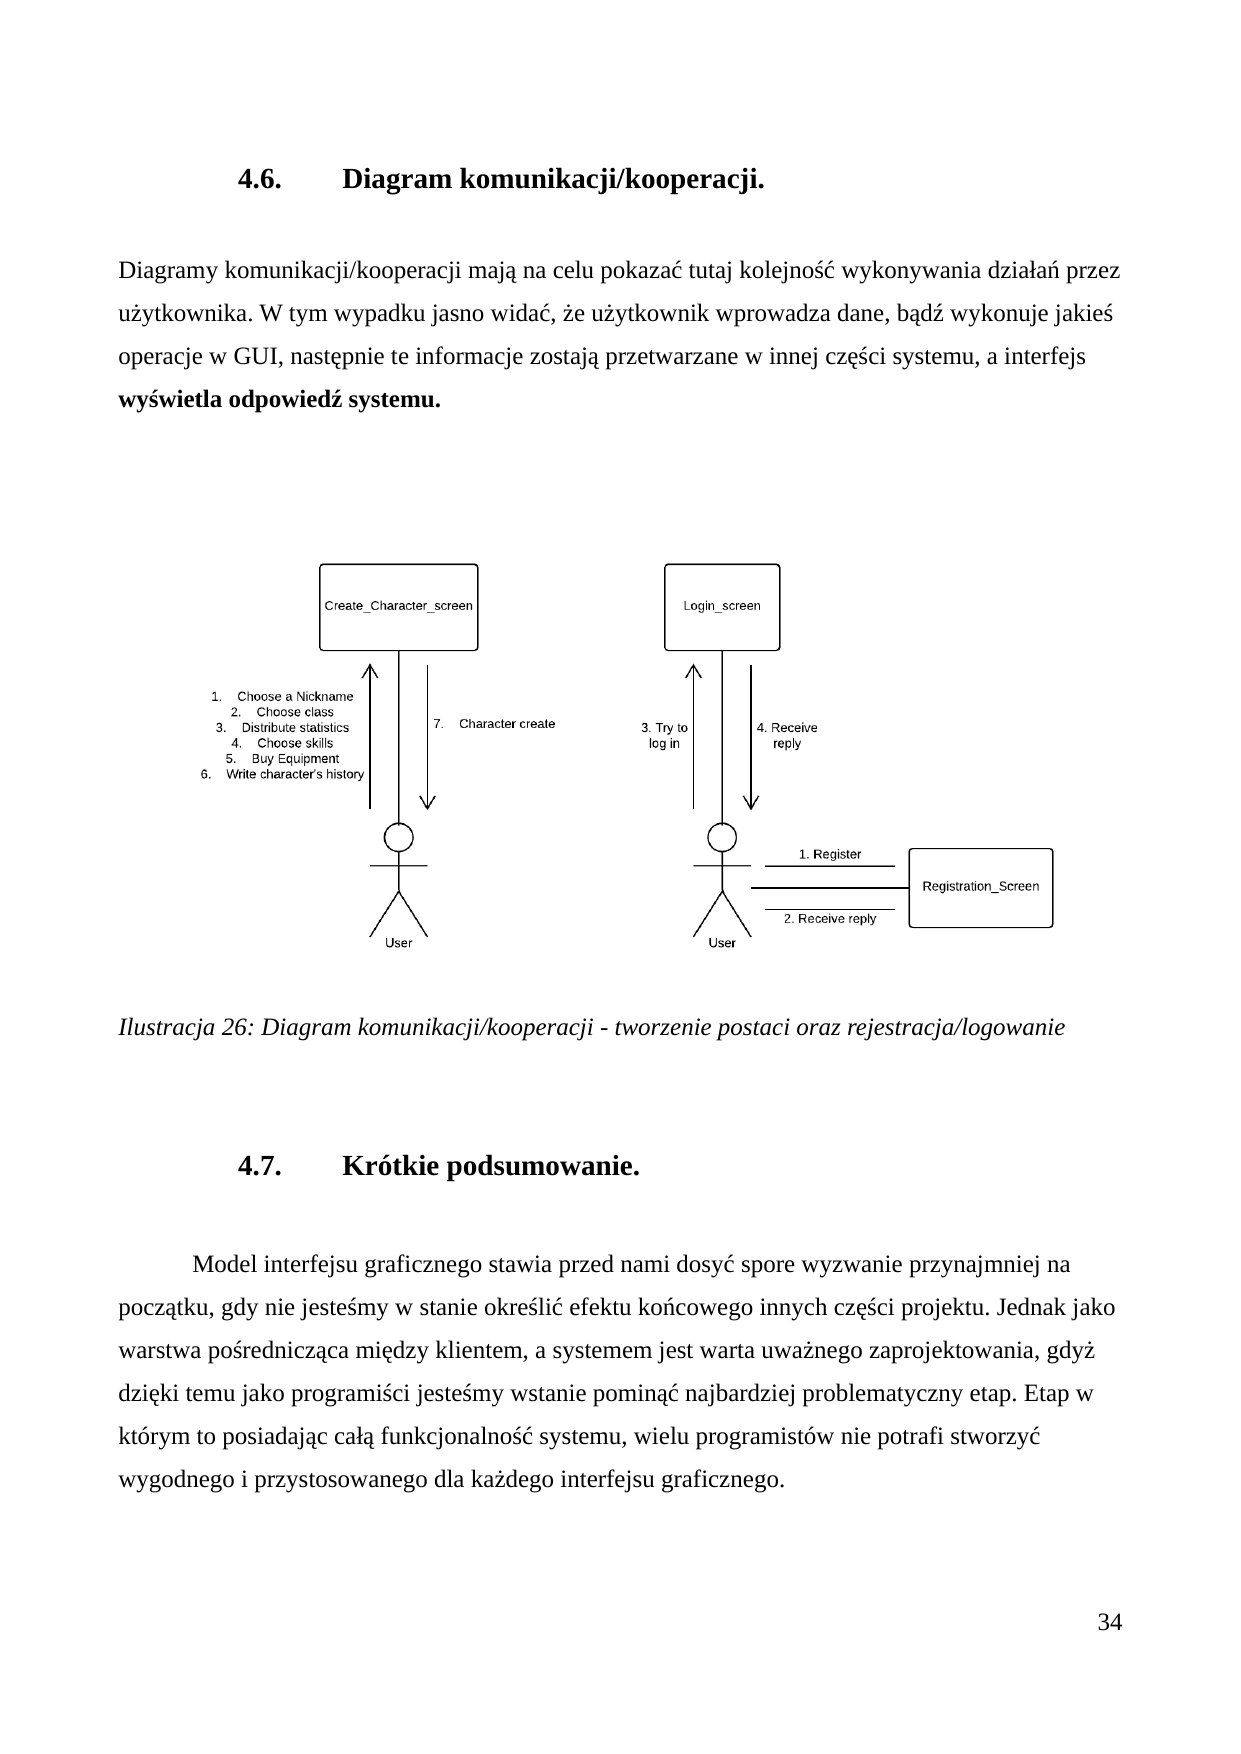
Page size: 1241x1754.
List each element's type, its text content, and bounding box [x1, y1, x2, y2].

text Diagramy komunikacji/kooperacji mają na celu pokazać tutaj kolejność wykonywania działań przez [118, 255, 1122, 283]
text warstwa pośrednicząca między klientem, a systemem jest warta uważnego zaprojektowania, gdyż [118, 1335, 1122, 1364]
text Ilustracja 26: Diagram komunikacji/kooperacji - tworzenie postaci oraz rejestracja/logowanie [118, 1012, 1122, 1041]
list Diagram komunikacji/kooperacji. [231, 161, 1122, 195]
text wygodnego i przystosowanego dla każdego interfejsu graficznego. [118, 1464, 1122, 1493]
text operacje w GUI, następnie te informacje zostają przetwarzane w innej części systemu, a interfejs [118, 341, 1122, 370]
picture [118, 492, 1123, 1012]
text którym to posiadając całą funkcjonalność systemu, wielu programistów nie potrafi stworzyć [118, 1421, 1122, 1450]
text dzięki temu jako programiści jesteśmy wstanie pominąć najbardziej problematyczny etap. Etap w [118, 1378, 1122, 1407]
text Model interfejsu graficznego stawia przed nami dosyć spore wyzwanie przynajmniej na [118, 1249, 1122, 1278]
list Krótkie podsumowanie. [231, 1148, 1122, 1232]
text użytkownika. W tym wypadku jasno widać, że użytkownik wprowadza dane, bądź wykonuje jakieś [118, 298, 1122, 327]
text wyświetla odpowiedź systemu. [118, 384, 1122, 413]
text początku, gdy nie jesteśmy w stanie określić efektu końcowego innych części projektu. Jednak jako [118, 1292, 1122, 1321]
